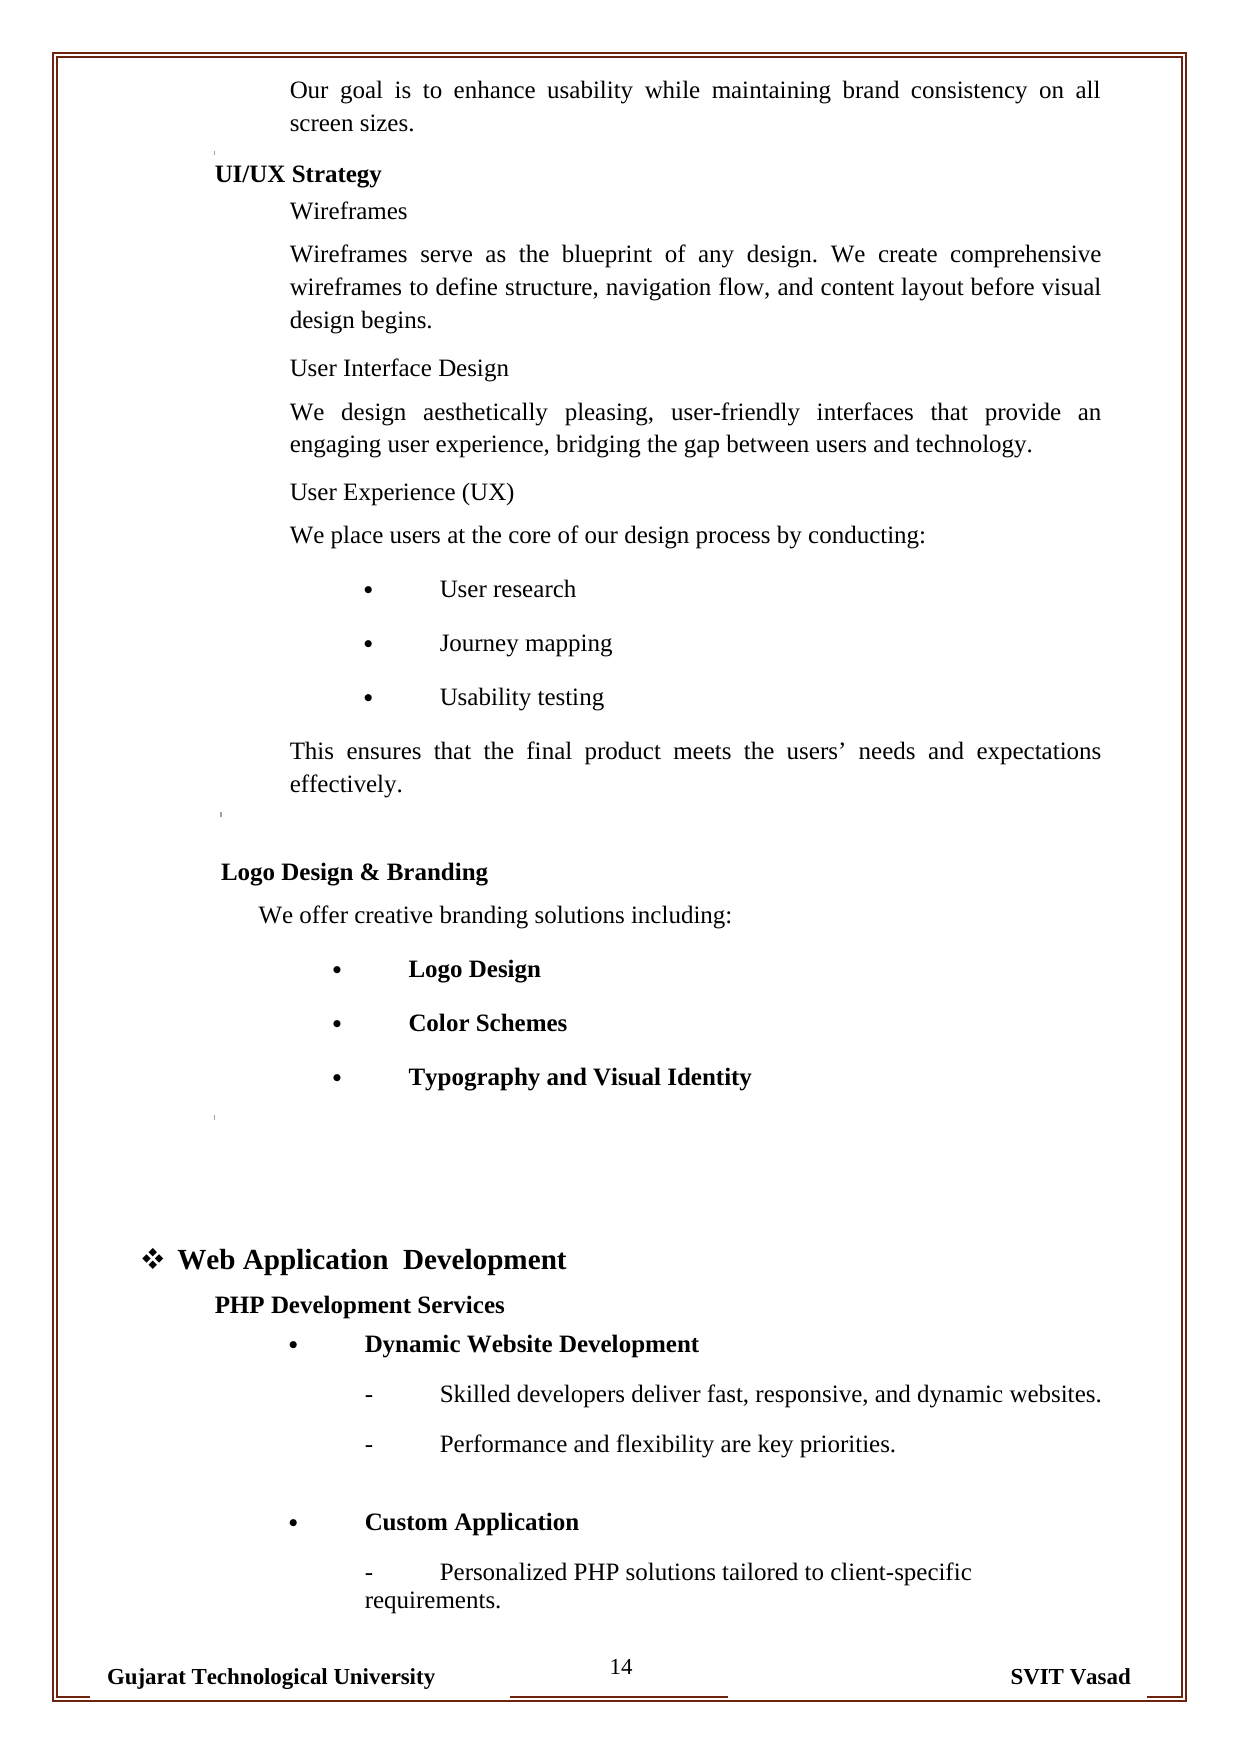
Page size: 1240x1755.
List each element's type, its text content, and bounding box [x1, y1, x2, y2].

subtitle PHP Development Services [214, 1290, 1102, 1319]
list User research [364, 574, 1102, 603]
subtitle UI/UX Strategy [214, 159, 1102, 188]
list Typography and Visual Identity [333, 1062, 1102, 1091]
list Web Application Development [139, 1242, 1102, 1276]
subtitle Wireframes [289, 196, 1102, 225]
text This ensures that the final product meets the users’ needs and expectations effectively. [289, 736, 1102, 798]
text We design aesthetically pleasing, user-friendly interfaces that provide an engaging user experience, bridging the gap between users and technology. [289, 397, 1102, 458]
list Personalized PHP solutions tailored to client-specific requirements. [364, 1557, 1102, 1614]
list Performance and flexibility are key priorities. [364, 1429, 1102, 1486]
text Our goal is to enhance usability while maintaining brand consistency on all screen sizes. [289, 75, 1102, 137]
list Skilled developers deliver fast, responsive, and dynamic websites. [364, 1379, 1102, 1408]
subtitle Logo Design & Branding [221, 857, 1102, 886]
list Journey mapping [364, 628, 1102, 657]
list Usability testing [364, 682, 1102, 711]
list Logo Design [333, 954, 1102, 983]
list Color Schemes [333, 1008, 1102, 1037]
text We place users at the core of our design process by conducting: [289, 521, 1102, 549]
text We offer creative branding solutions including: [258, 901, 1102, 929]
text Wireframes serve as the blueprint of any design. We create comprehensive wireframes to define structure, navigation flow, and content layout before visual design begins. [289, 239, 1102, 334]
subtitle User Interface Design [289, 353, 1102, 382]
list Dynamic Website Development [289, 1329, 1102, 1358]
list Custom Application [289, 1507, 1102, 1536]
subtitle User Experience (UX) [289, 477, 1102, 506]
